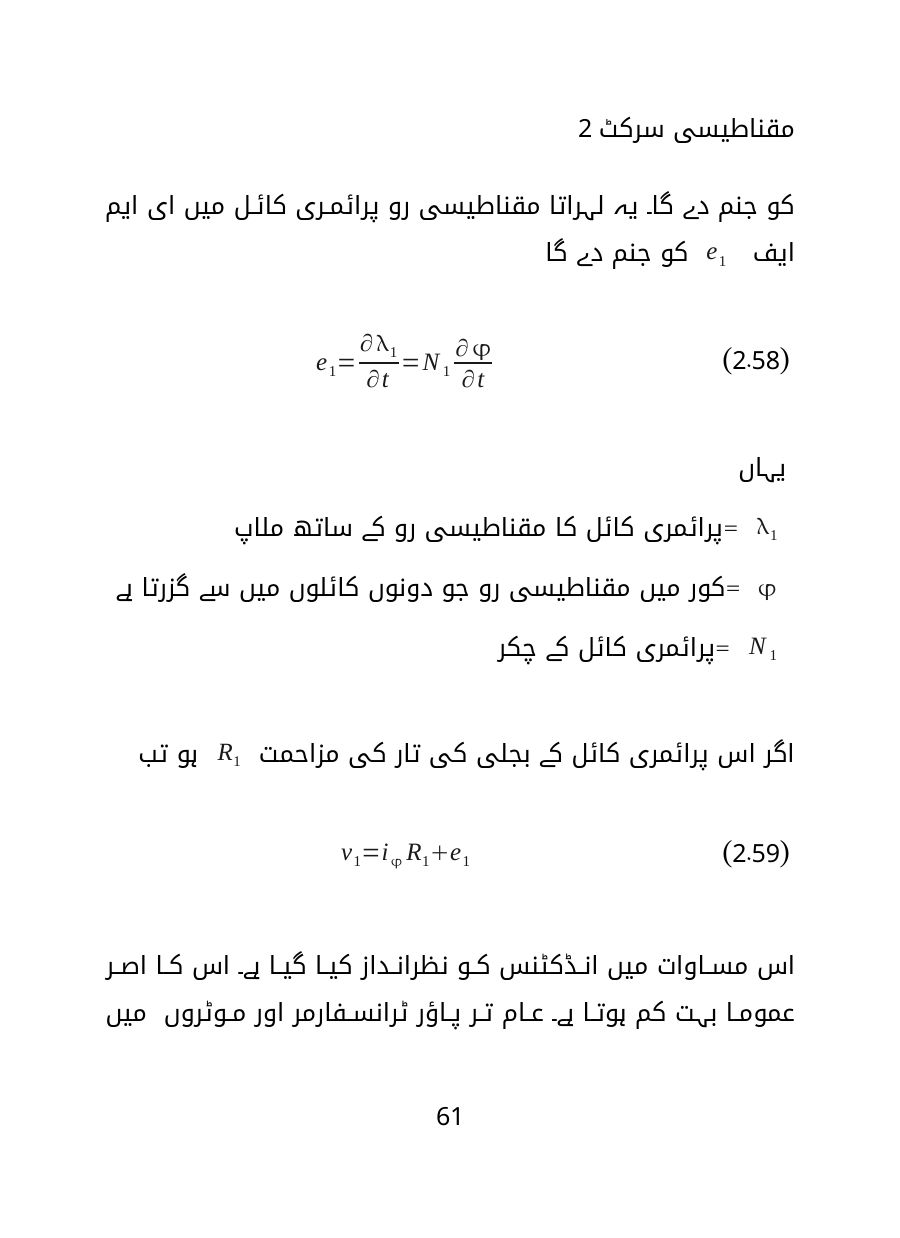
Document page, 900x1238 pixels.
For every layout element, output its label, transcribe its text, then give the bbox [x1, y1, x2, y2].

text اگر اس پرائمری کائل کے بجلی کی تار کی مزاحمتہو تب [105, 731, 795, 778]
text =پرائمری کائل کا مقناطیسی رو کے ساتھ ملاپ [105, 504, 795, 552]
table_header [105, 324, 696, 410]
text یہاں [105, 444, 795, 492]
table_header (2.58) [696, 324, 795, 410]
text اس مساوات میں انڈکٹنس کو نظرانداز کیا گیا ہے۔ اس کا اصر عموما بہت کم ہوتا ہے۔ عام تر پاؤر ٹرانسفارمر اور موٹروں میں مزاحمتکے اصر کو بھی نظرانداز کیا جاسکتا ہے۔ ایسے صورت میں [105, 942, 795, 1037]
text =پرائمری کائل کے چکر [105, 624, 795, 671]
table_header [105, 825, 698, 896]
text =کور میں مقناطیسی رو جو دونوں کائلوں میں سے گزرتا ہے [105, 564, 795, 612]
table_header (2.59) [698, 825, 795, 896]
text شکل میں ایک ٹرانسفارمر دکھایا گیا ہے جس کے سیکنڈری کائل کو کہیں نہیں لگایا گیا ہے۔ سرکٹ بناتے وقت ٹرانسفارمر کے کائلوں کو علیحدہ علیحدہ دکھایا جاتا ہے جیسے دئے گئے شکل میں کیا گیا ہے۔ پرائمری کائل پر وولٹ دینے سے پرائمری کائل میں محرک کرنٹچالو ہوگا جو کور میں مقناطیسی روکو جنم دے گا۔ یہ لہراتا مقناطیسی رو پرائمری کائل میں ای ایم ایف کو جنم دے گا [105, 182, 795, 277]
